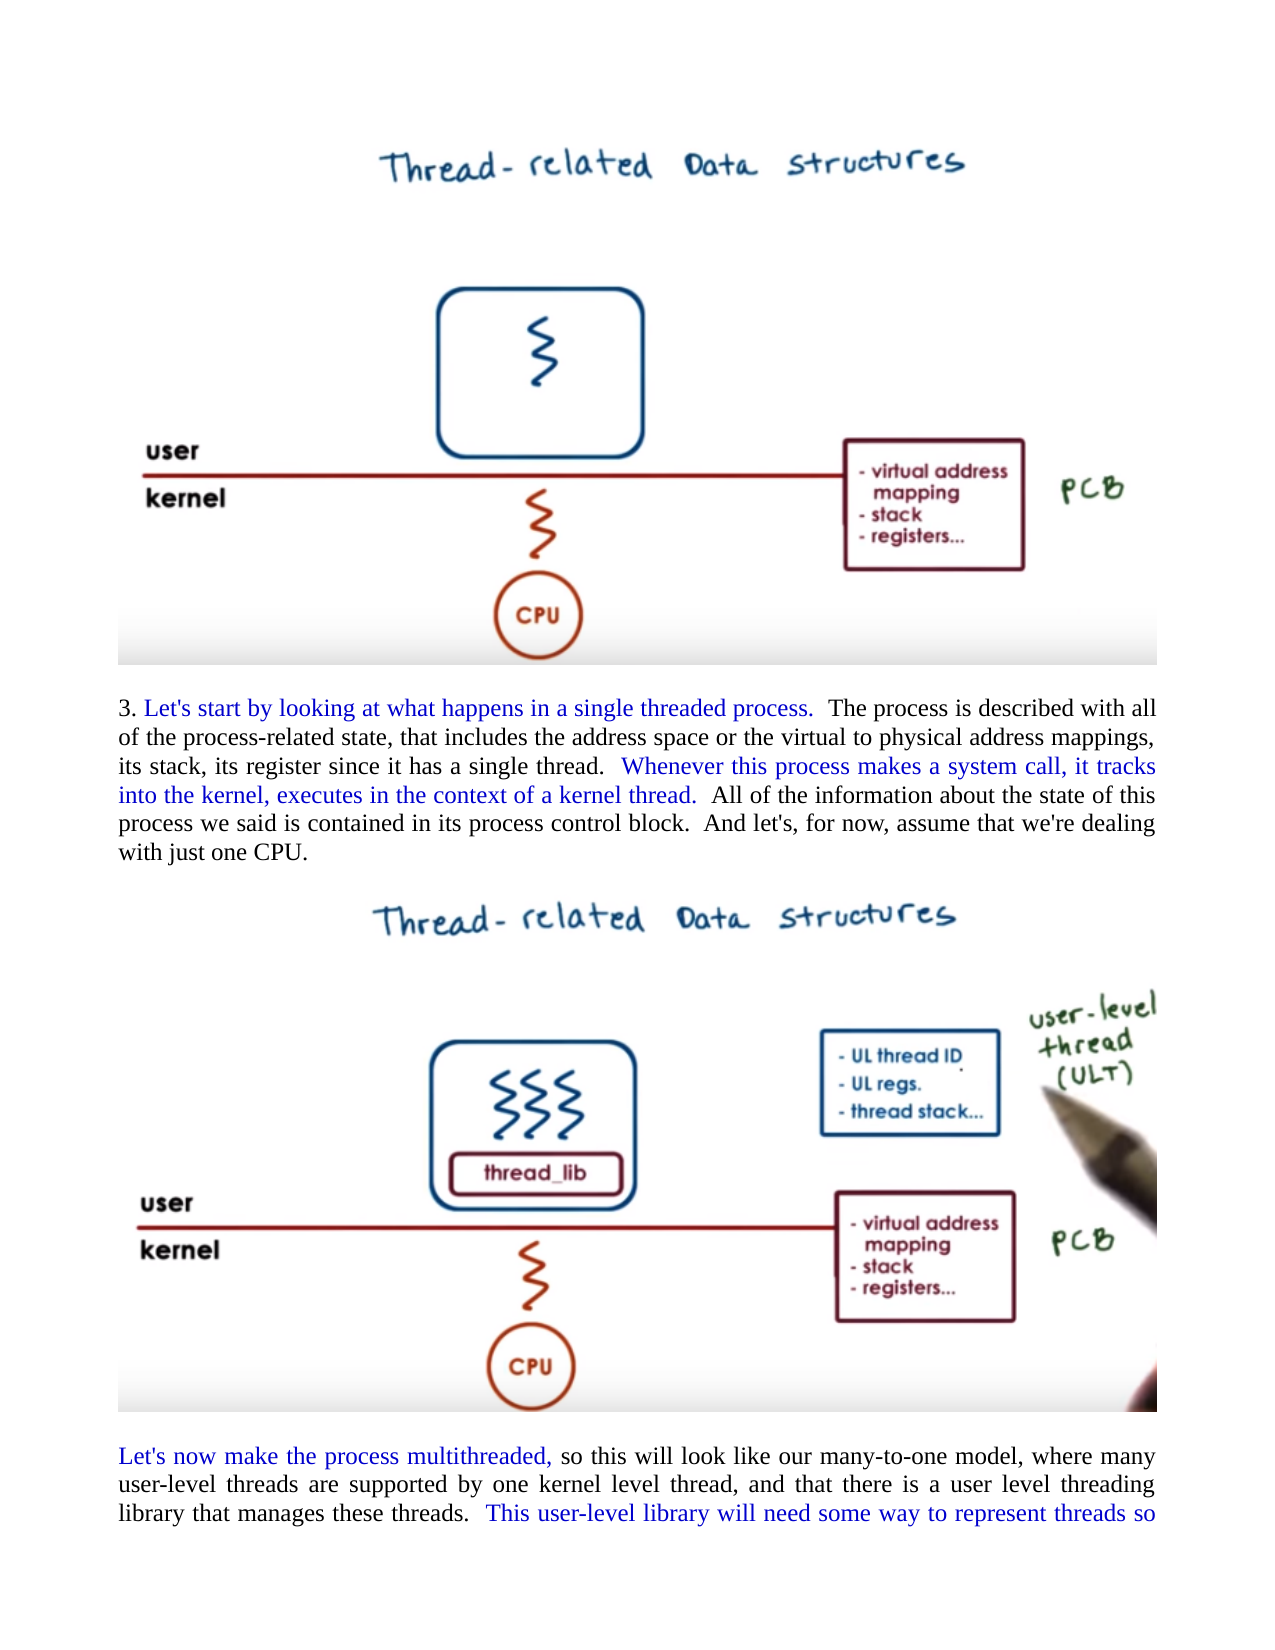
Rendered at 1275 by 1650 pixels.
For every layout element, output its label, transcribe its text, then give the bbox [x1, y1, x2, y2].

text Let's now make the process multithreaded, so this will look like our many-to-one model, where many user-level threads are supported by one kernel level thread, and that there is a user level threading library that manages these threads. This user-level library will need some way to represent threads so [118, 1441, 1157, 1527]
text 3. Let's start by looking at what happens in a single threaded process. The process is described with all of the process-related state, that includes the address space or the virtual to physical address mappings, its stack, its register since it has a single thread. Whenever this process makes a system call, it tracks into the kernel, executes in the context of a kernel thread. All of the information about the state of this process we said is contained in its process control block. And let's, for now, assume that we're dealing with just one CPU. [118, 693, 1157, 866]
picture [118, 894, 1157, 1412]
picture [118, 146, 1157, 665]
